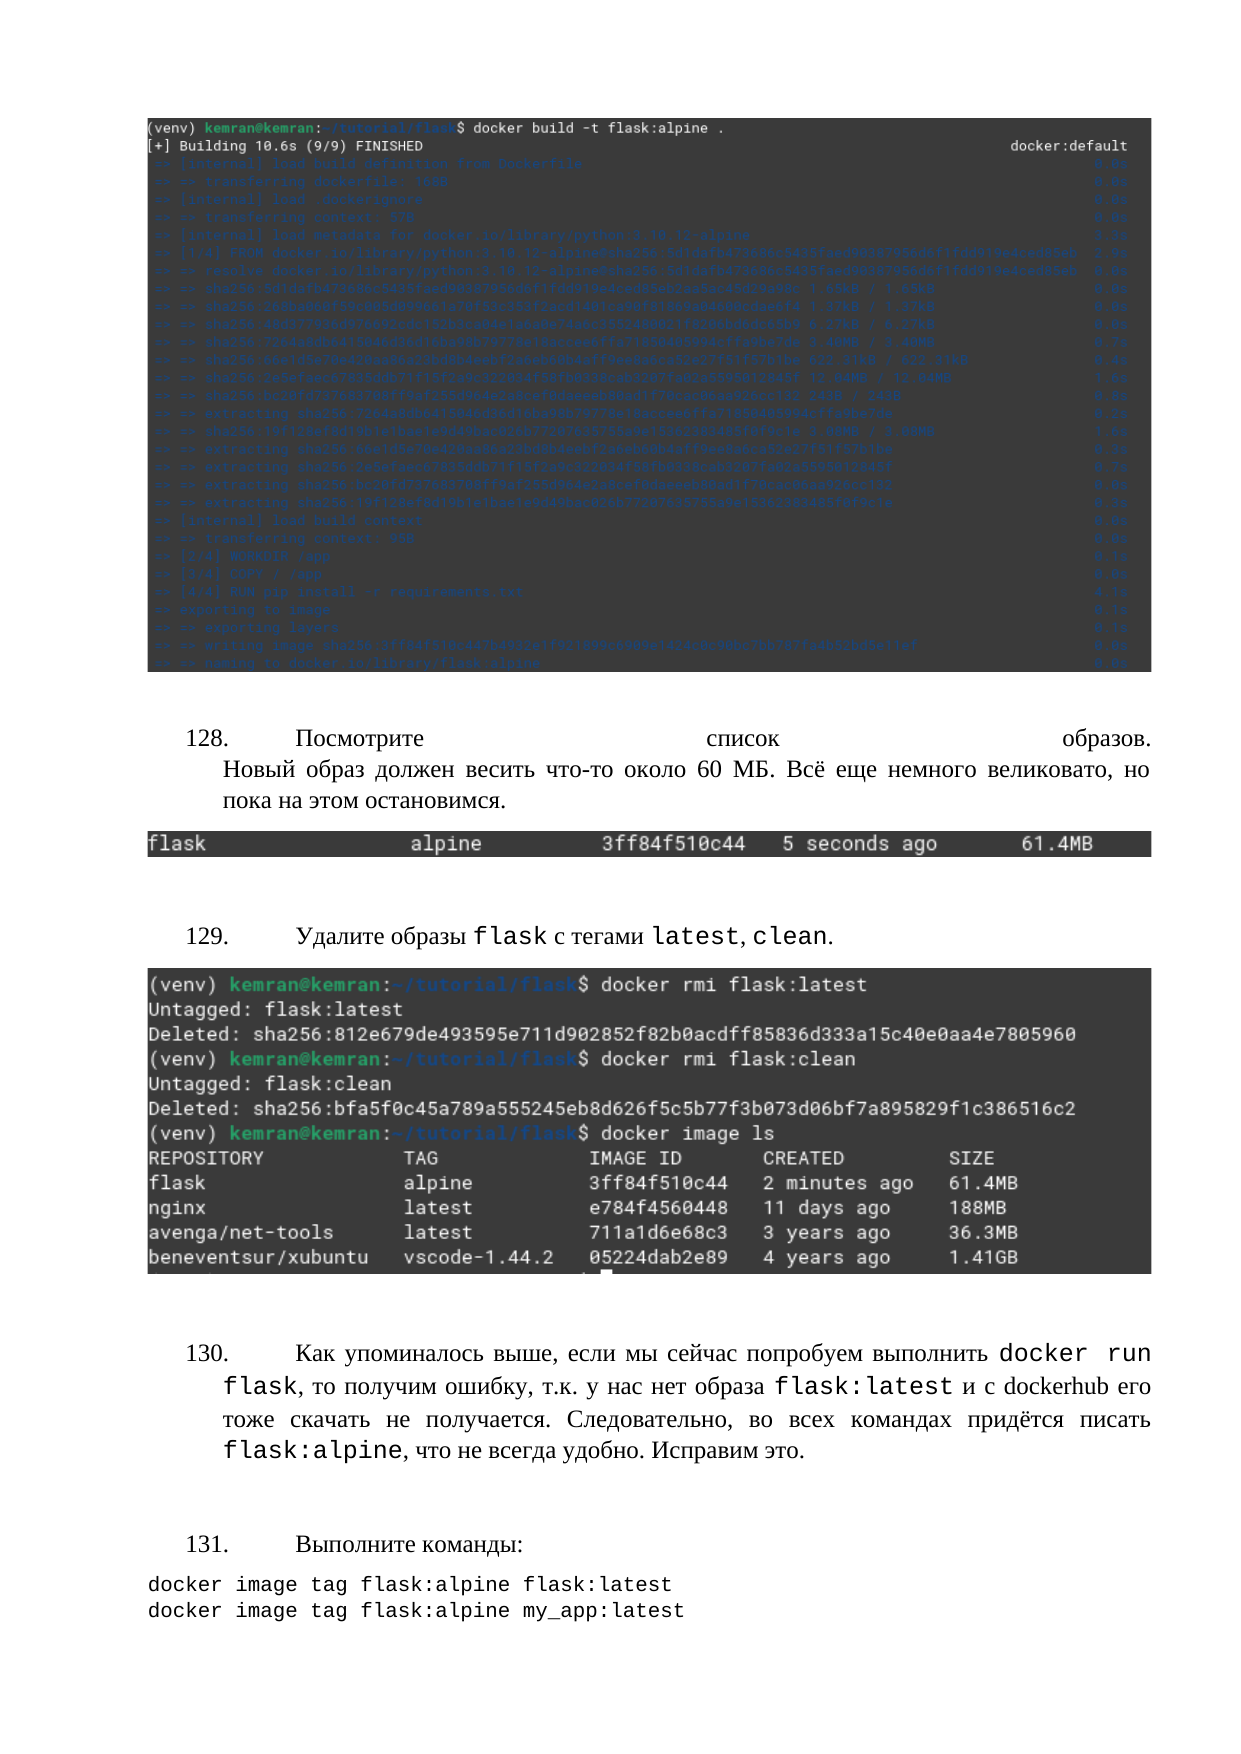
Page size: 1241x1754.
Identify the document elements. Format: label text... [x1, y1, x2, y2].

list Удалите образы flask c тегами latest, clean. [185, 921, 1152, 952]
picture [147, 831, 1152, 857]
list Выполните команды: [185, 1529, 1152, 1557]
list Как упоминалось выше, если мы сейчас попробуем выполнить docker run flask, то получим ошибку, т.к. у нас нет образа flask:latest и с dockerhub его тоже скачать не получается. Следовательно, во всех командах придётся писать flask:alpine, что не всегда удобно. Исправим это. [185, 1338, 1152, 1466]
list Посмотрите список образов. Новый образ должен весить что-то около 60 МБ. Всё еще немного великовато, но пока на этом остановимся. [185, 723, 1152, 814]
picture [147, 118, 1152, 672]
picture [147, 968, 1152, 1274]
text docker image tag flask:alpine my_app:latest [148, 1600, 1152, 1623]
text docker image tag flask:alpine flask:latest [148, 1574, 1152, 1598]
